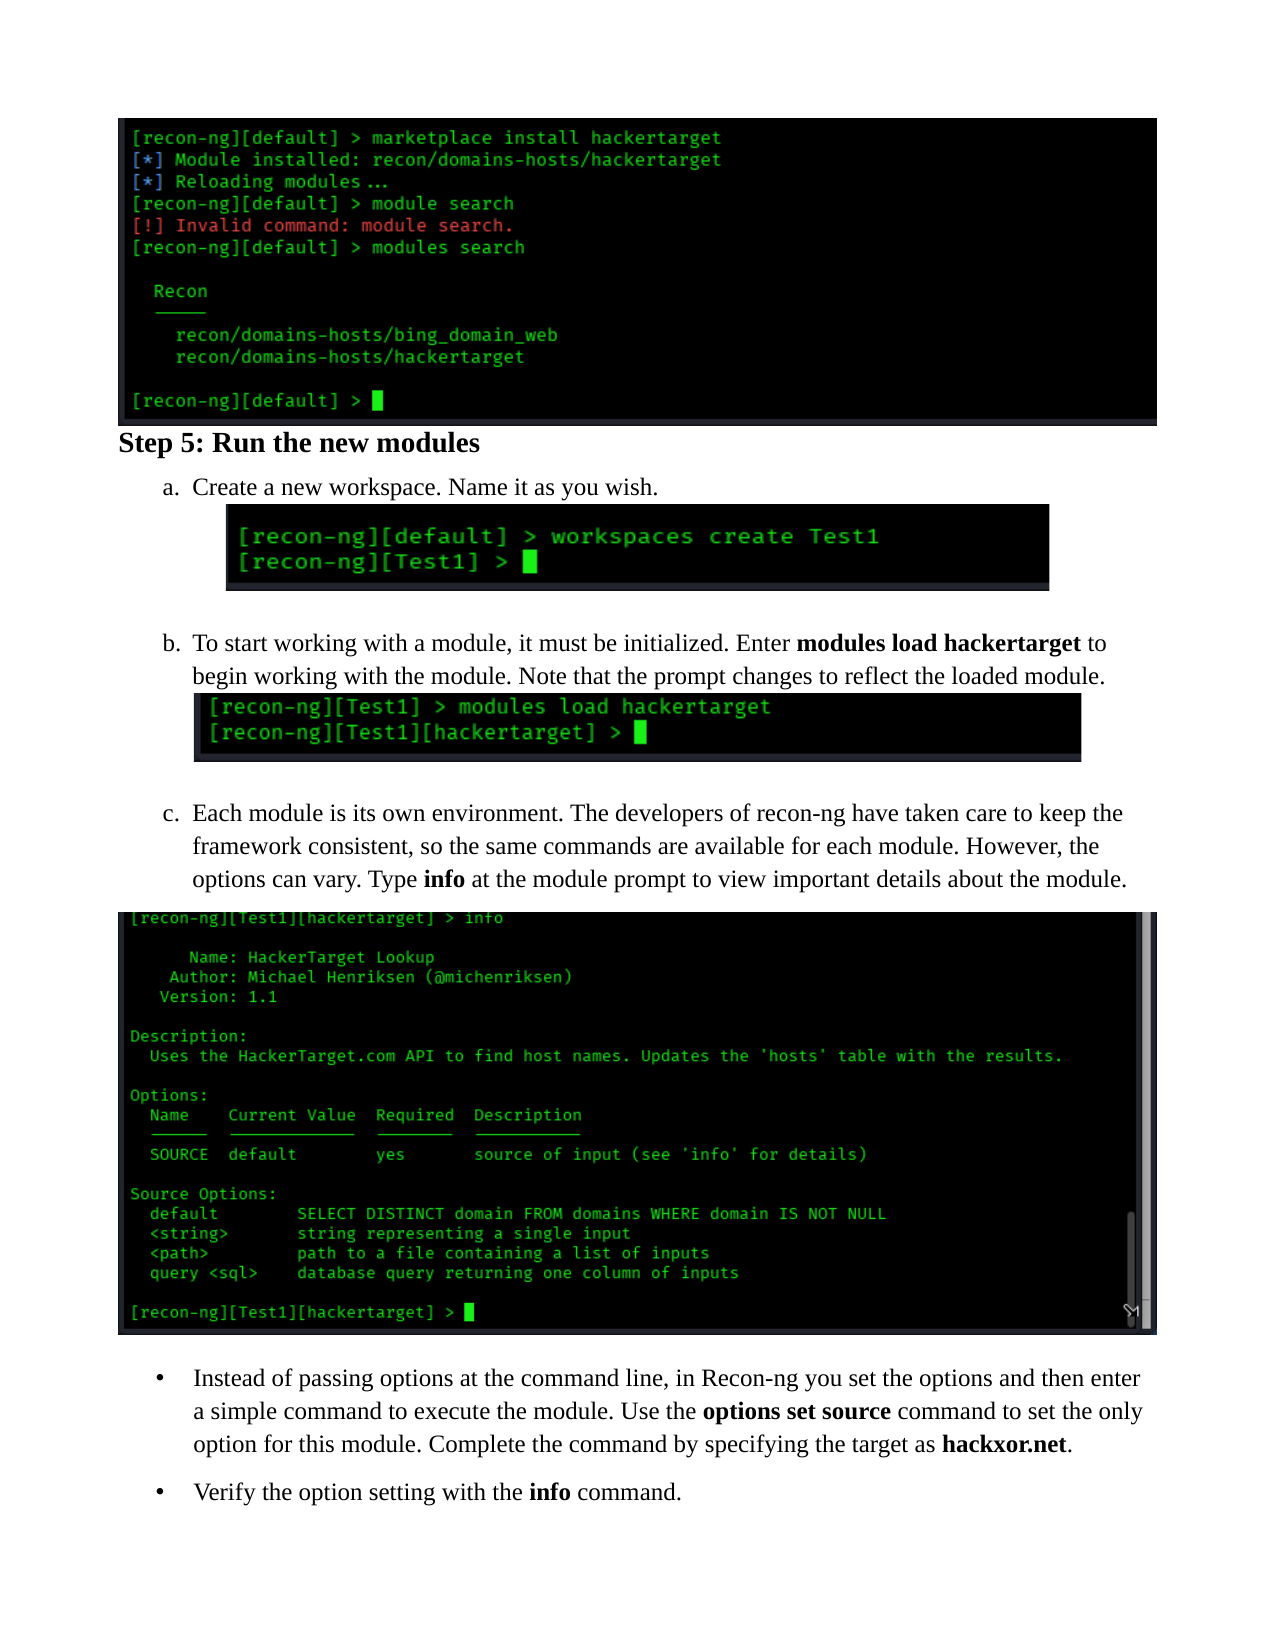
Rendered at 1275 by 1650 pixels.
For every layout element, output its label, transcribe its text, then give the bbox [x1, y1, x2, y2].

picture [118, 118, 1157, 426]
picture [193, 693, 1082, 762]
list To start working with a module, it must be initialized. Enter modules load hackertarget to begin working with the module. Note that the prompt changes to reflect the loaded module. [162, 628, 1157, 690]
picture [225, 504, 1050, 591]
subtitle Step 5: Run the new modules [118, 426, 1157, 459]
list Instead of passing options at the command line, in Recon-ng you set the options and then enter a simple command to execute the module. Use the options set source command to set the only option for this module. Complete the command by specifying the target as hackxor.net. [156, 1363, 1157, 1458]
list Verify the option setting with the info command. [156, 1477, 1157, 1506]
list Each module is its own environment. The developers of recon-ng have taken care to keep the framework consistent, so the same commands are available for each module. However, the options can vary. Type info at the module prompt to view important details about the module. [162, 798, 1157, 893]
picture [118, 912, 1157, 1335]
list Create a new workspace. Name it as you wish. [162, 472, 1157, 500]
